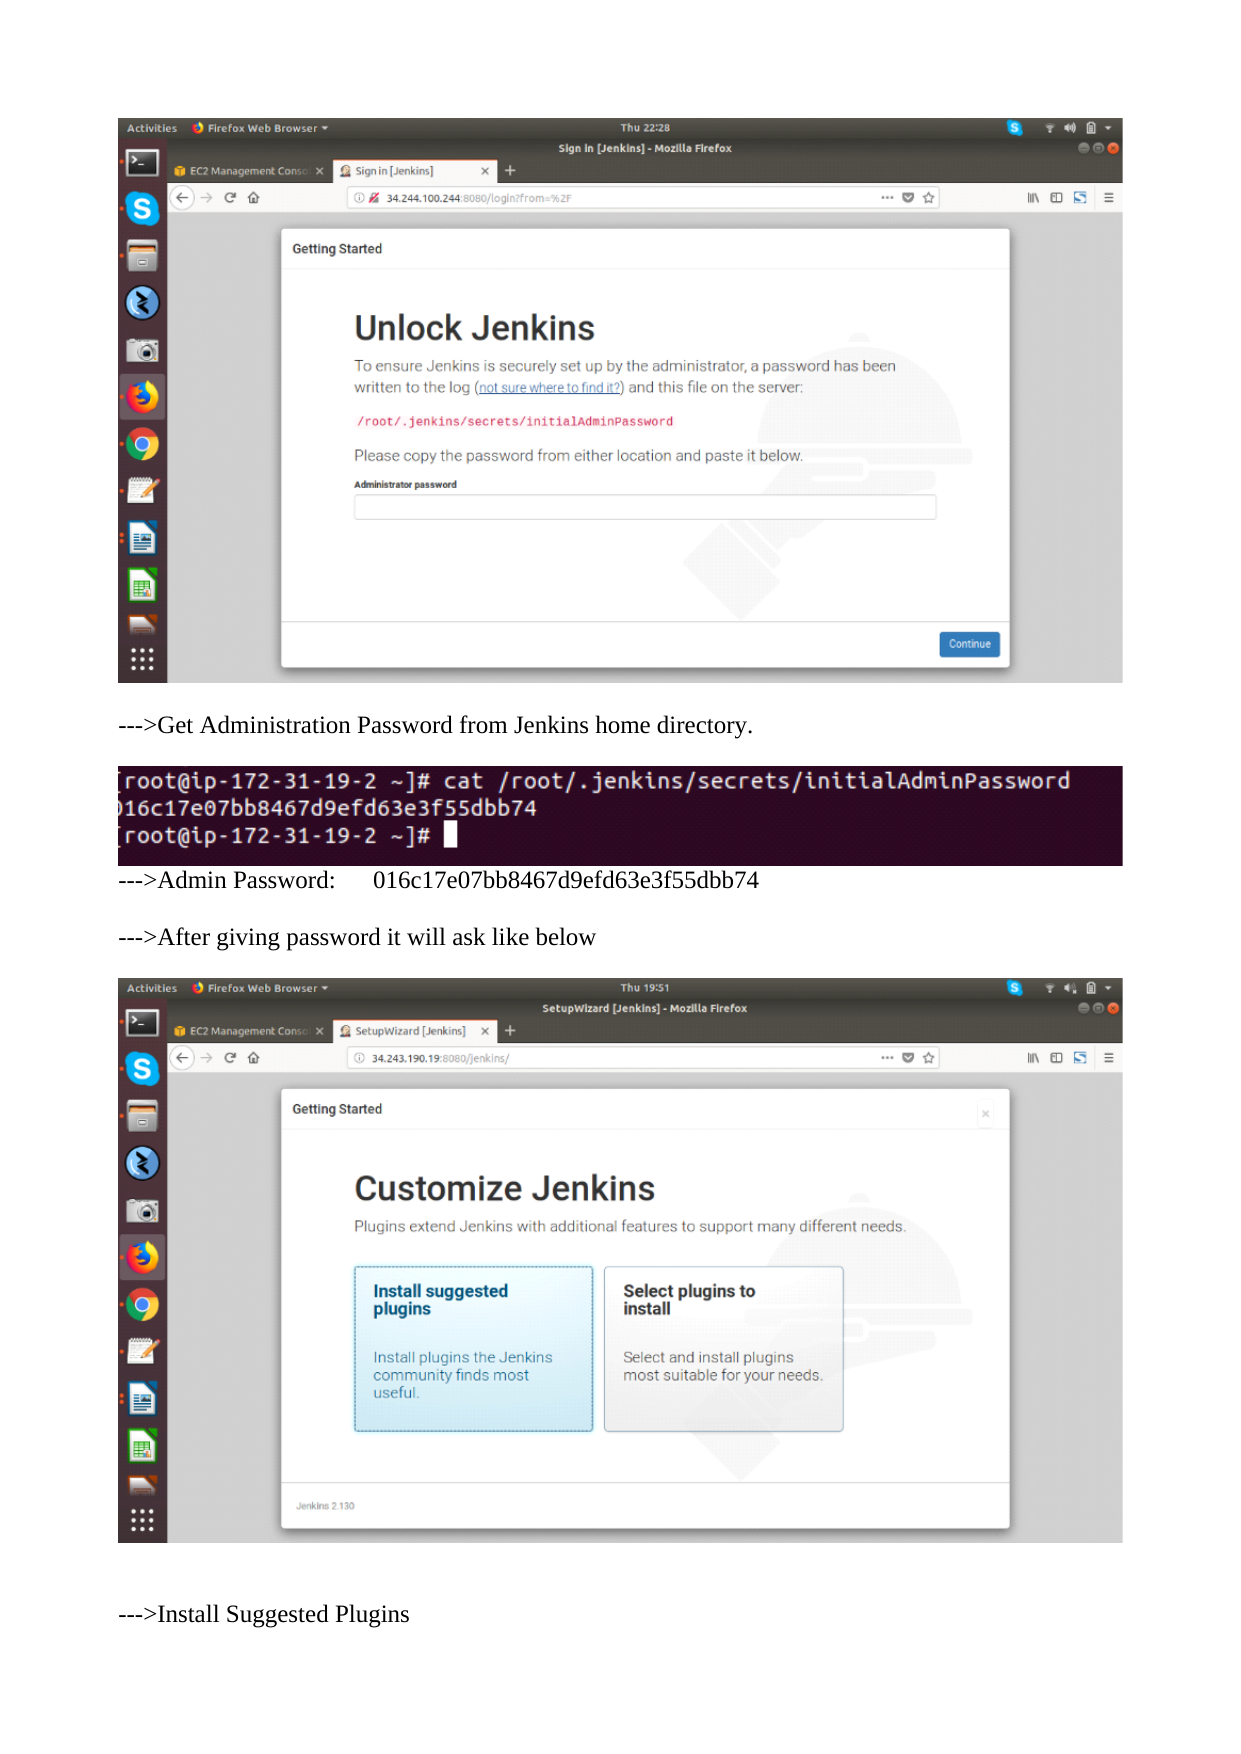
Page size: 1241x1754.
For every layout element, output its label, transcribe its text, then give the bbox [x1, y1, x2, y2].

text --->Get Administration Password from Jenkins home directory. [118, 710, 1122, 739]
text --->After giving password it will ask like below [118, 922, 1122, 951]
text --->Admin Password: 016c17e07bb8467d9efd63e3f55dbb74 [118, 866, 1122, 894]
text --->Install Suggested Plugins [118, 1599, 1122, 1628]
